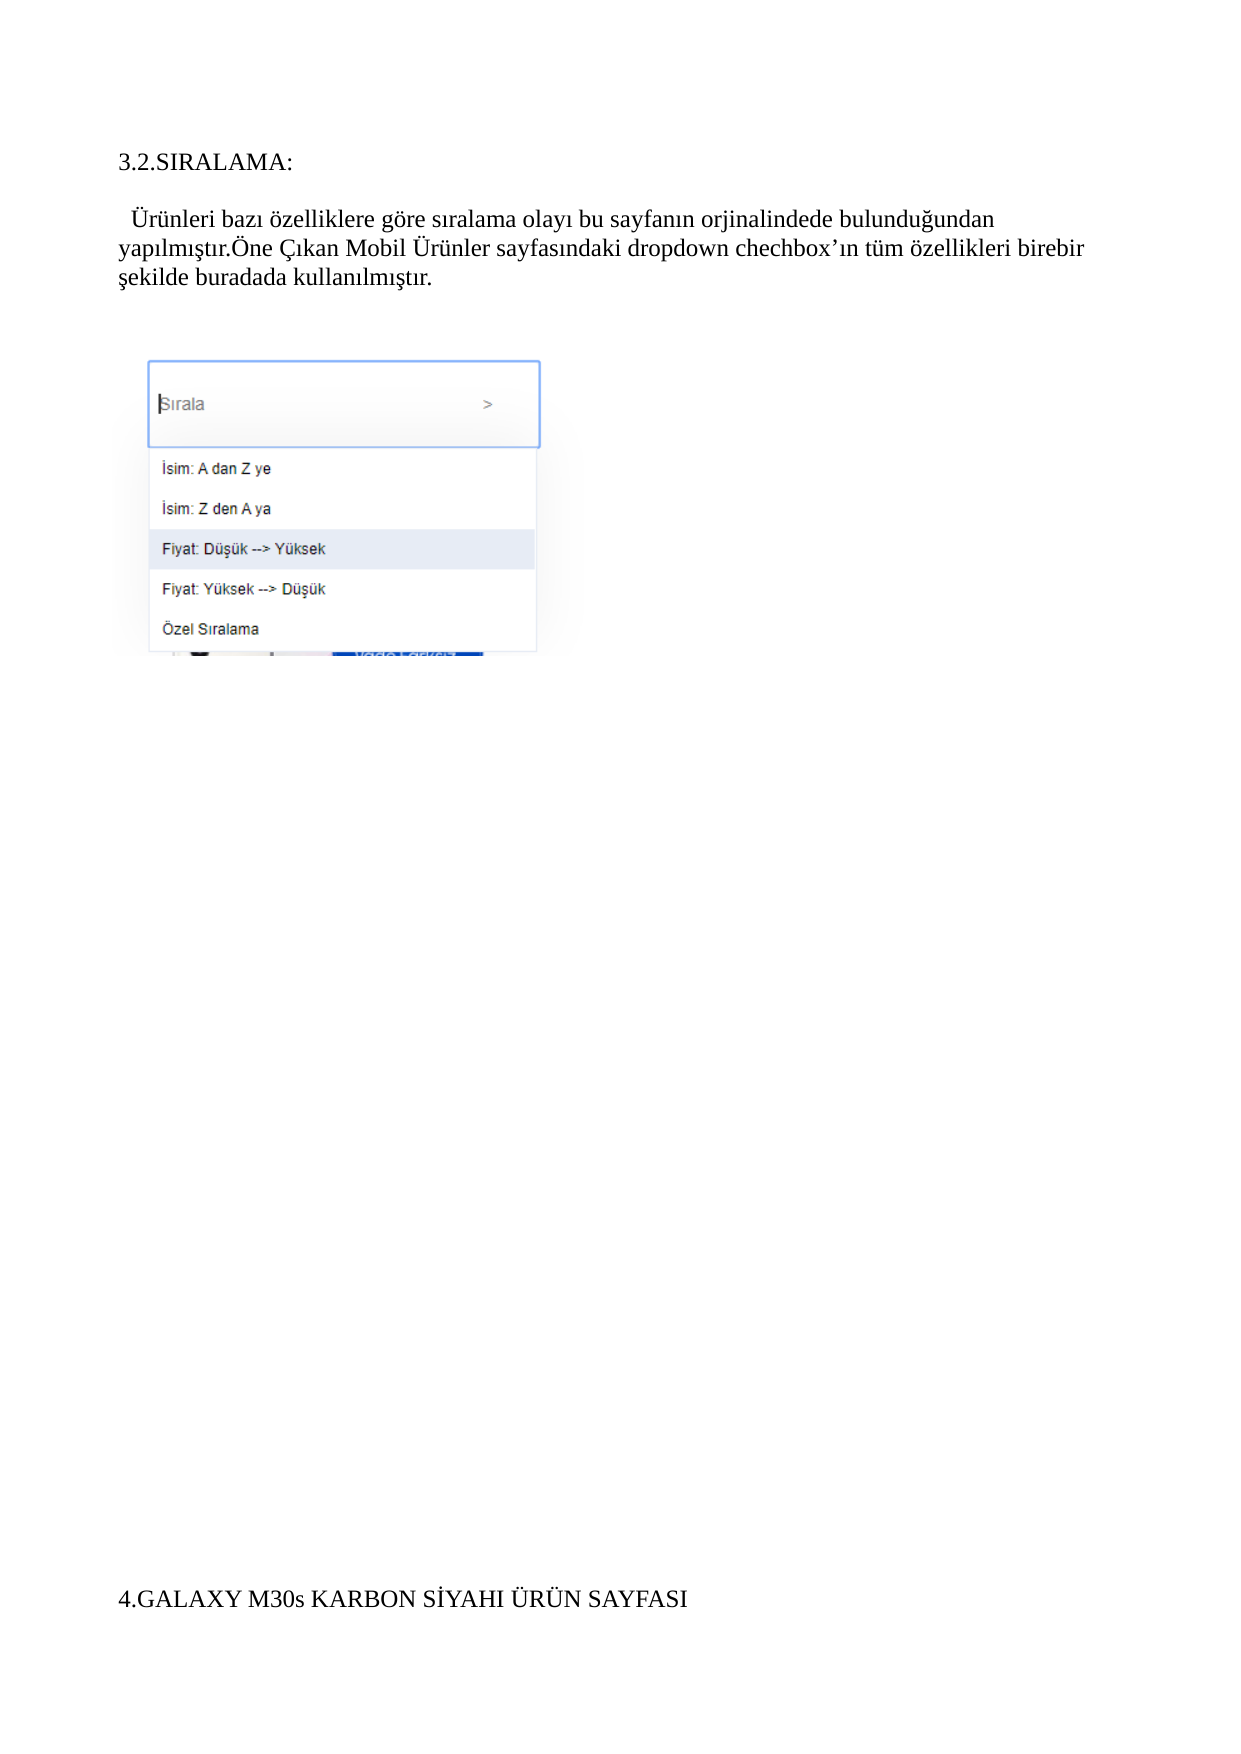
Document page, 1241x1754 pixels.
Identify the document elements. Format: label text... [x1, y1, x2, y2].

text 3.2.SIRALAMA: [118, 147, 1122, 176]
text Ürünleri bazı özelliklere göre sıralama olayı bu sayfanın orjinalindede bulunduğundan yapılmıştır.Öne Çıkan Mobil Ürünler sayfasındaki dropdown chechbox’ın tüm özellikleri birebir şekilde buradada kullanılmıştır. [118, 204, 1122, 291]
text 4.GALAXY M30s KARBON SİYAHI ÜRÜN SAYFASI [118, 1584, 1122, 1613]
